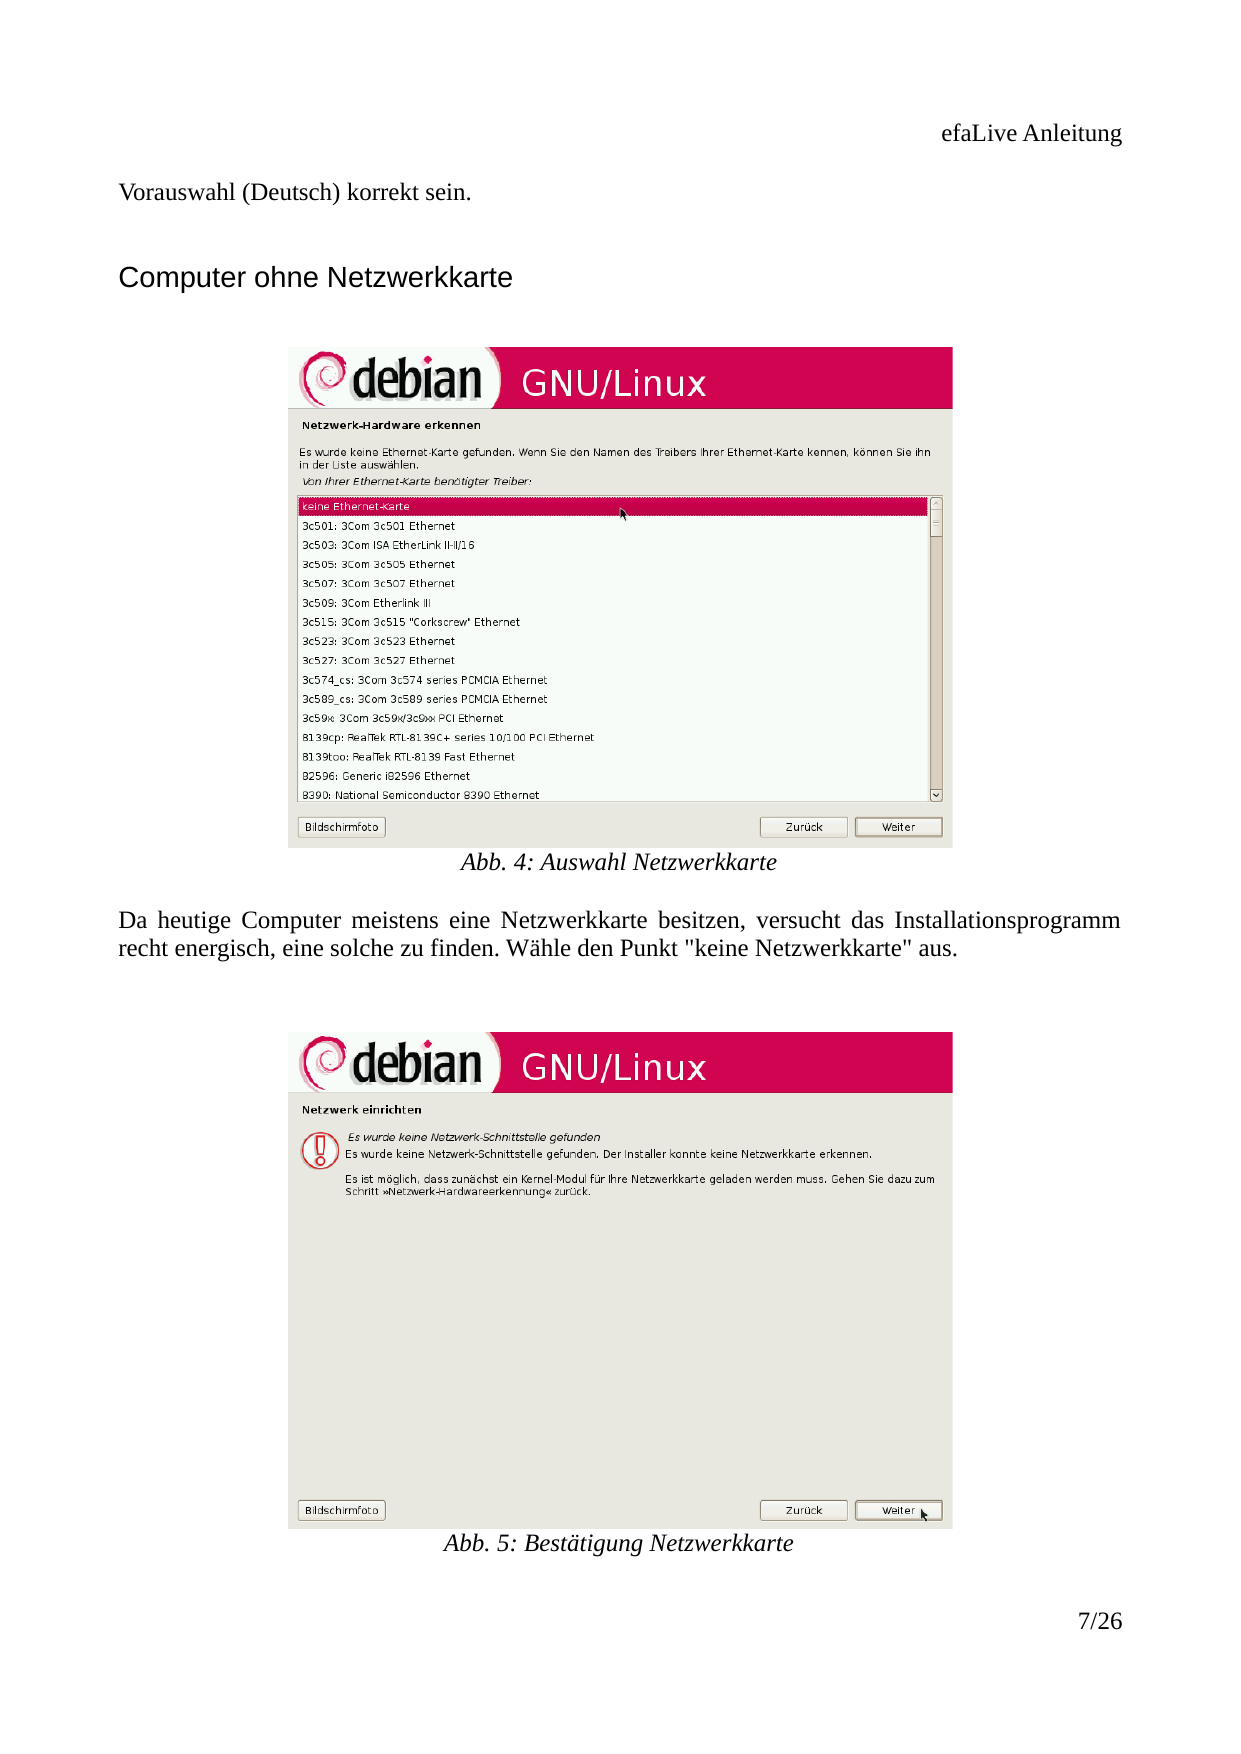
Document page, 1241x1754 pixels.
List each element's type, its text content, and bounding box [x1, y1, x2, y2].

text Abb. 4: Auswahl Netzwerkkarte [288, 848, 952, 876]
text Da heutige Computer meistens eine Netzwerkkarte besitzen, versucht das Installationsprogramm recht energisch, eine solche zu finden. Wähle den Punkt "keine Netzwerkkarte" aus. [118, 905, 1122, 962]
text Abb. 5: Bestätigung Netzwerkkarte [288, 1529, 952, 1557]
subtitle Computer ohne Netzwerkkarte [118, 259, 1122, 293]
picture [288, 347, 953, 848]
picture [288, 1032, 953, 1529]
text Vorauswahl (Deutsch) korrekt sein. [118, 177, 1122, 206]
